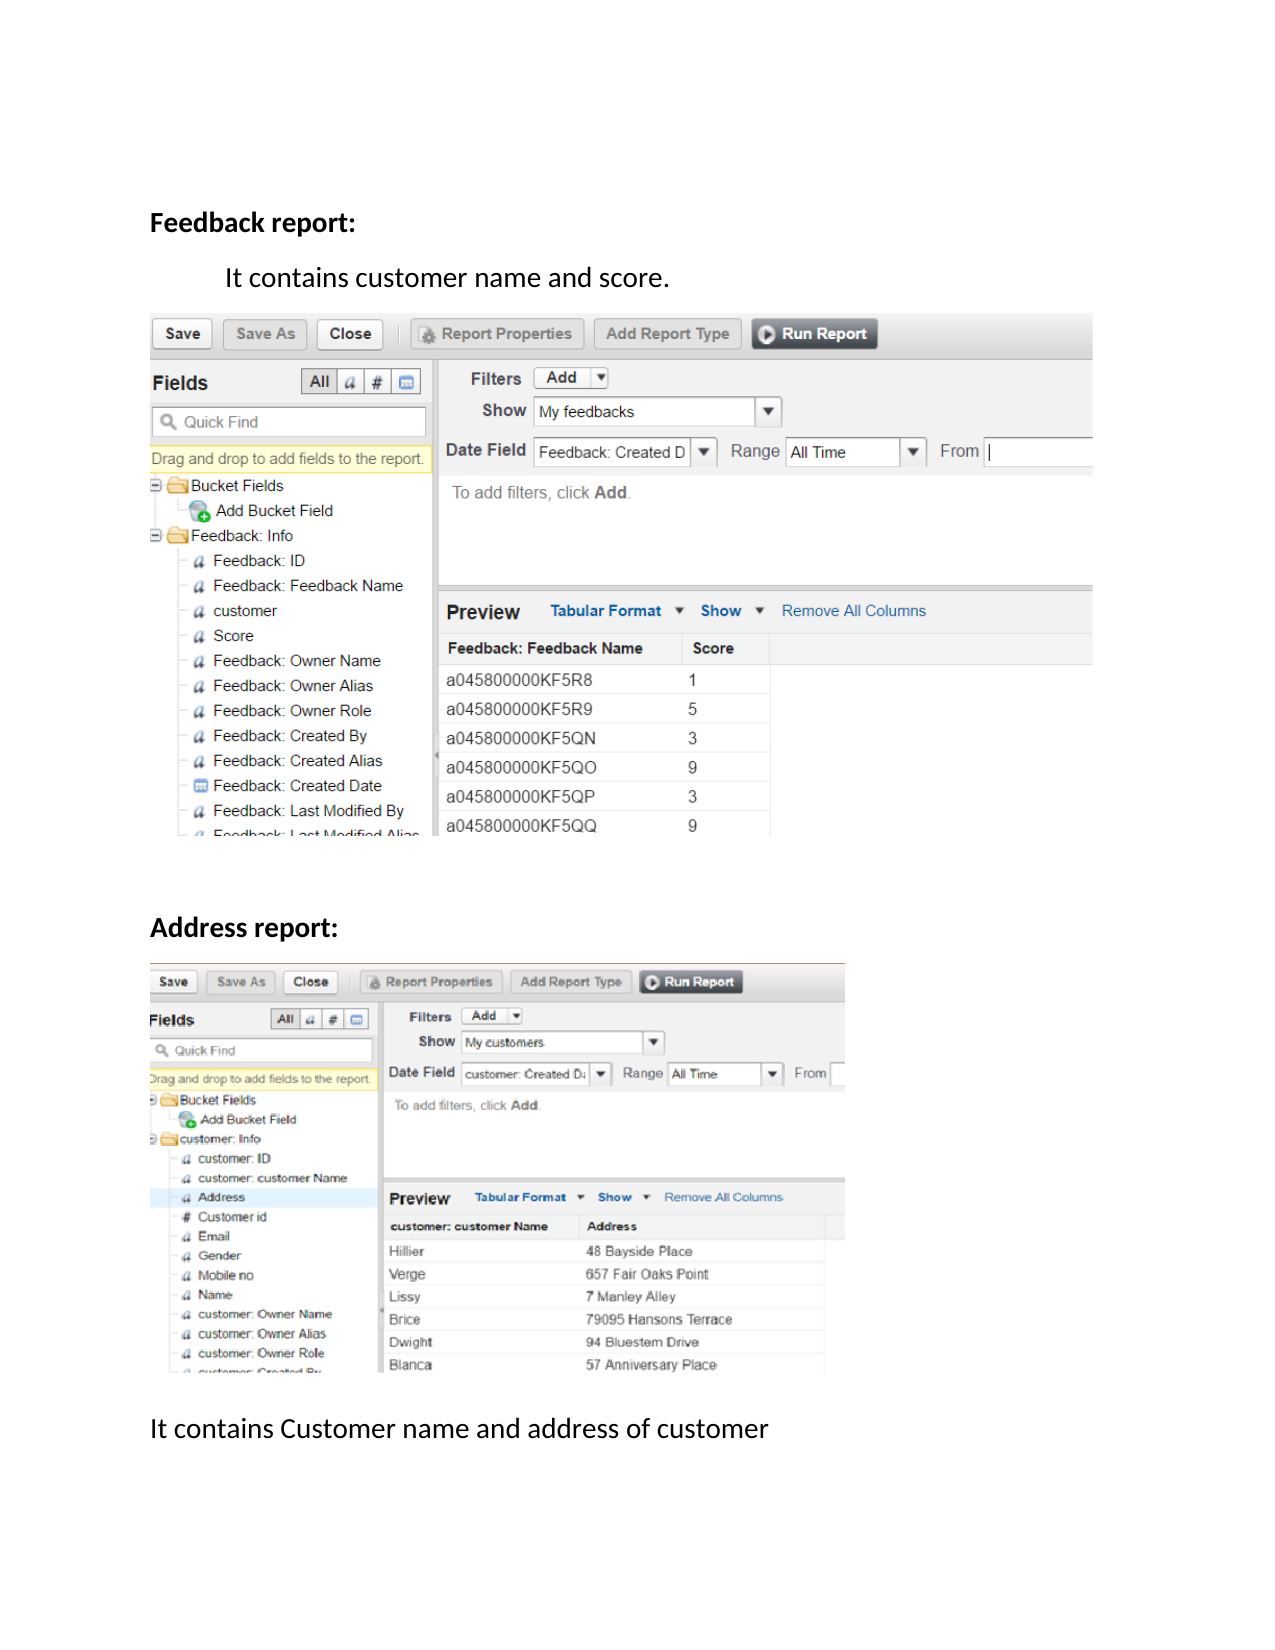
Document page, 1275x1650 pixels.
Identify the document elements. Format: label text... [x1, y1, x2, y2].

text Feedback report: [150, 204, 1125, 240]
text Address report: [150, 909, 1125, 944]
text It contains Customer name and address of customer [150, 1411, 1125, 1446]
text It contains customer name and score. [150, 259, 1125, 294]
